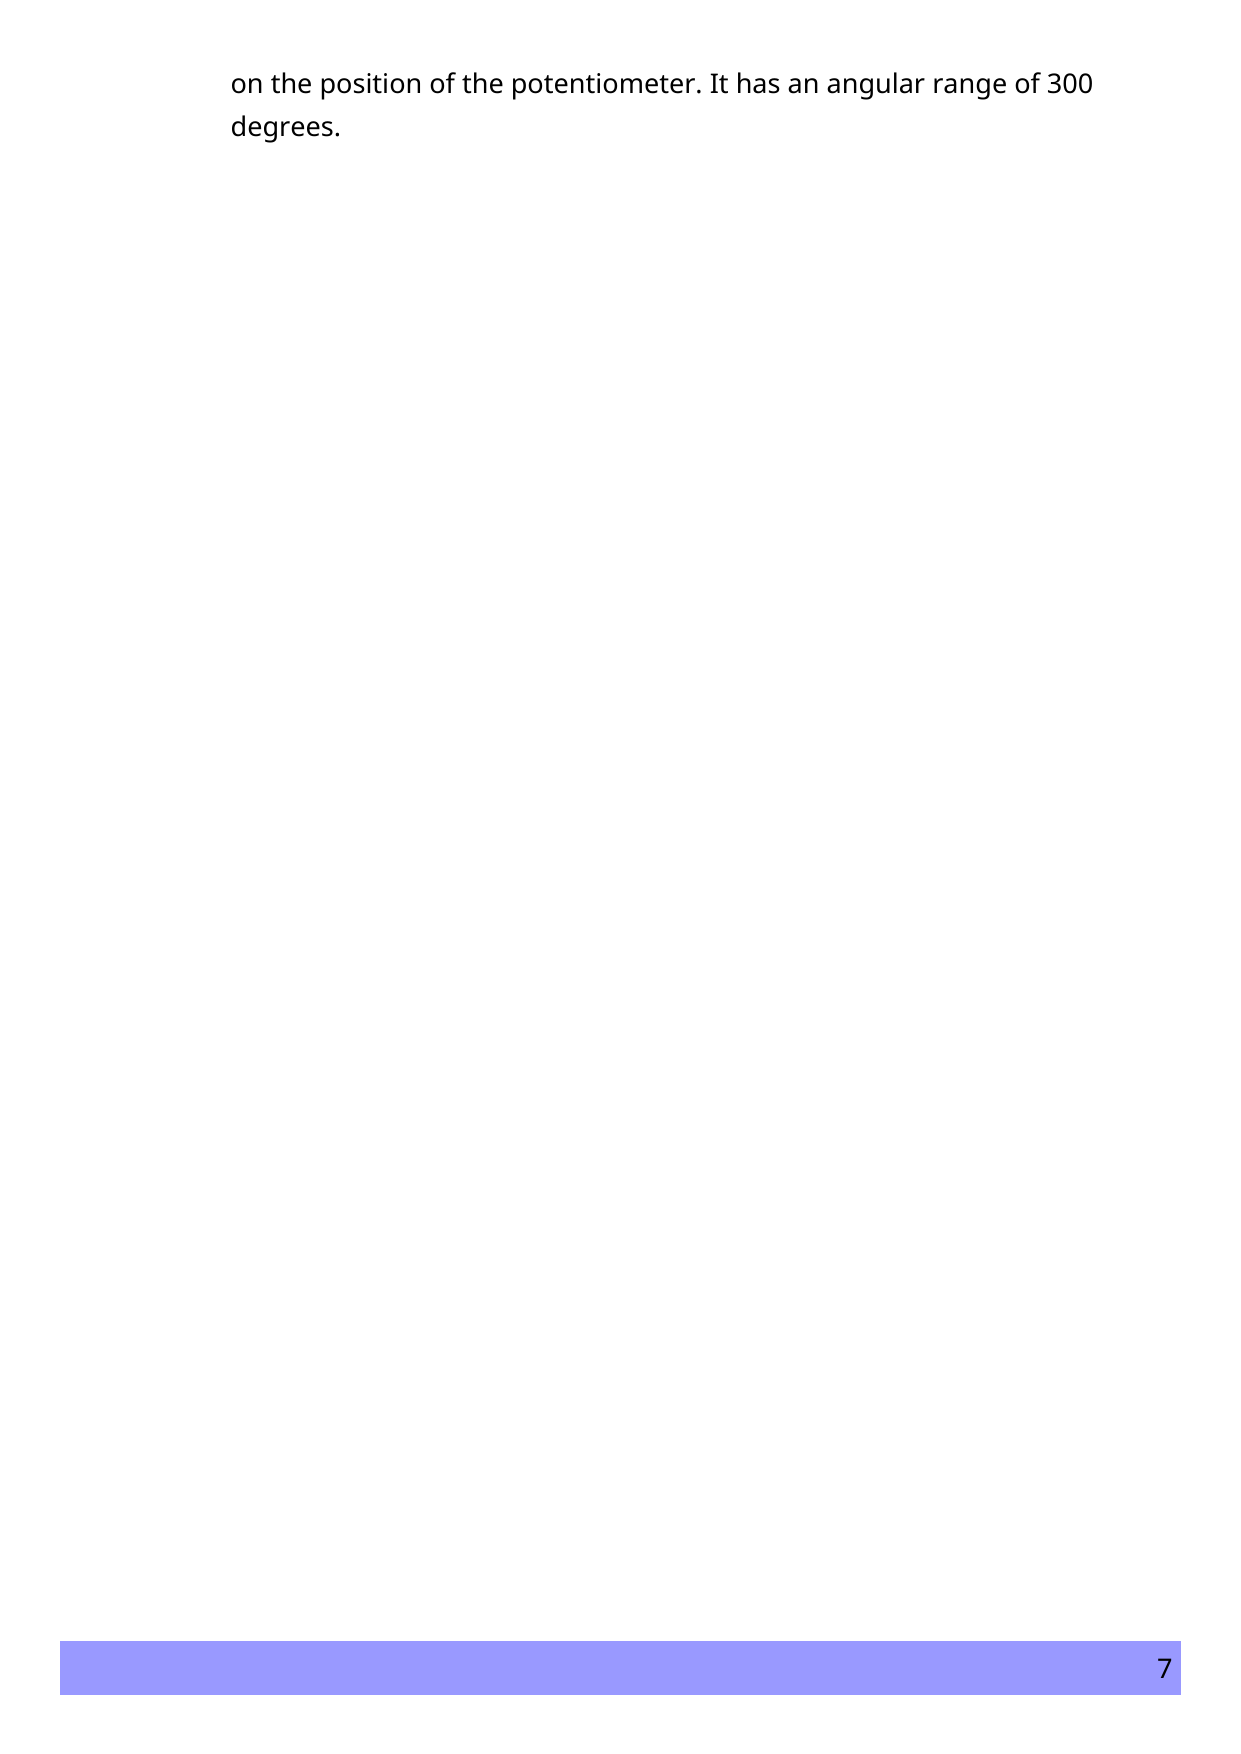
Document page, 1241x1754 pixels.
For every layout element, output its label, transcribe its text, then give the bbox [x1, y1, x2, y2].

table_cell on the position of the potentiometer. It has an angular range of 300 degrees. [225, 59, 1181, 150]
table_cell [59, 59, 224, 150]
